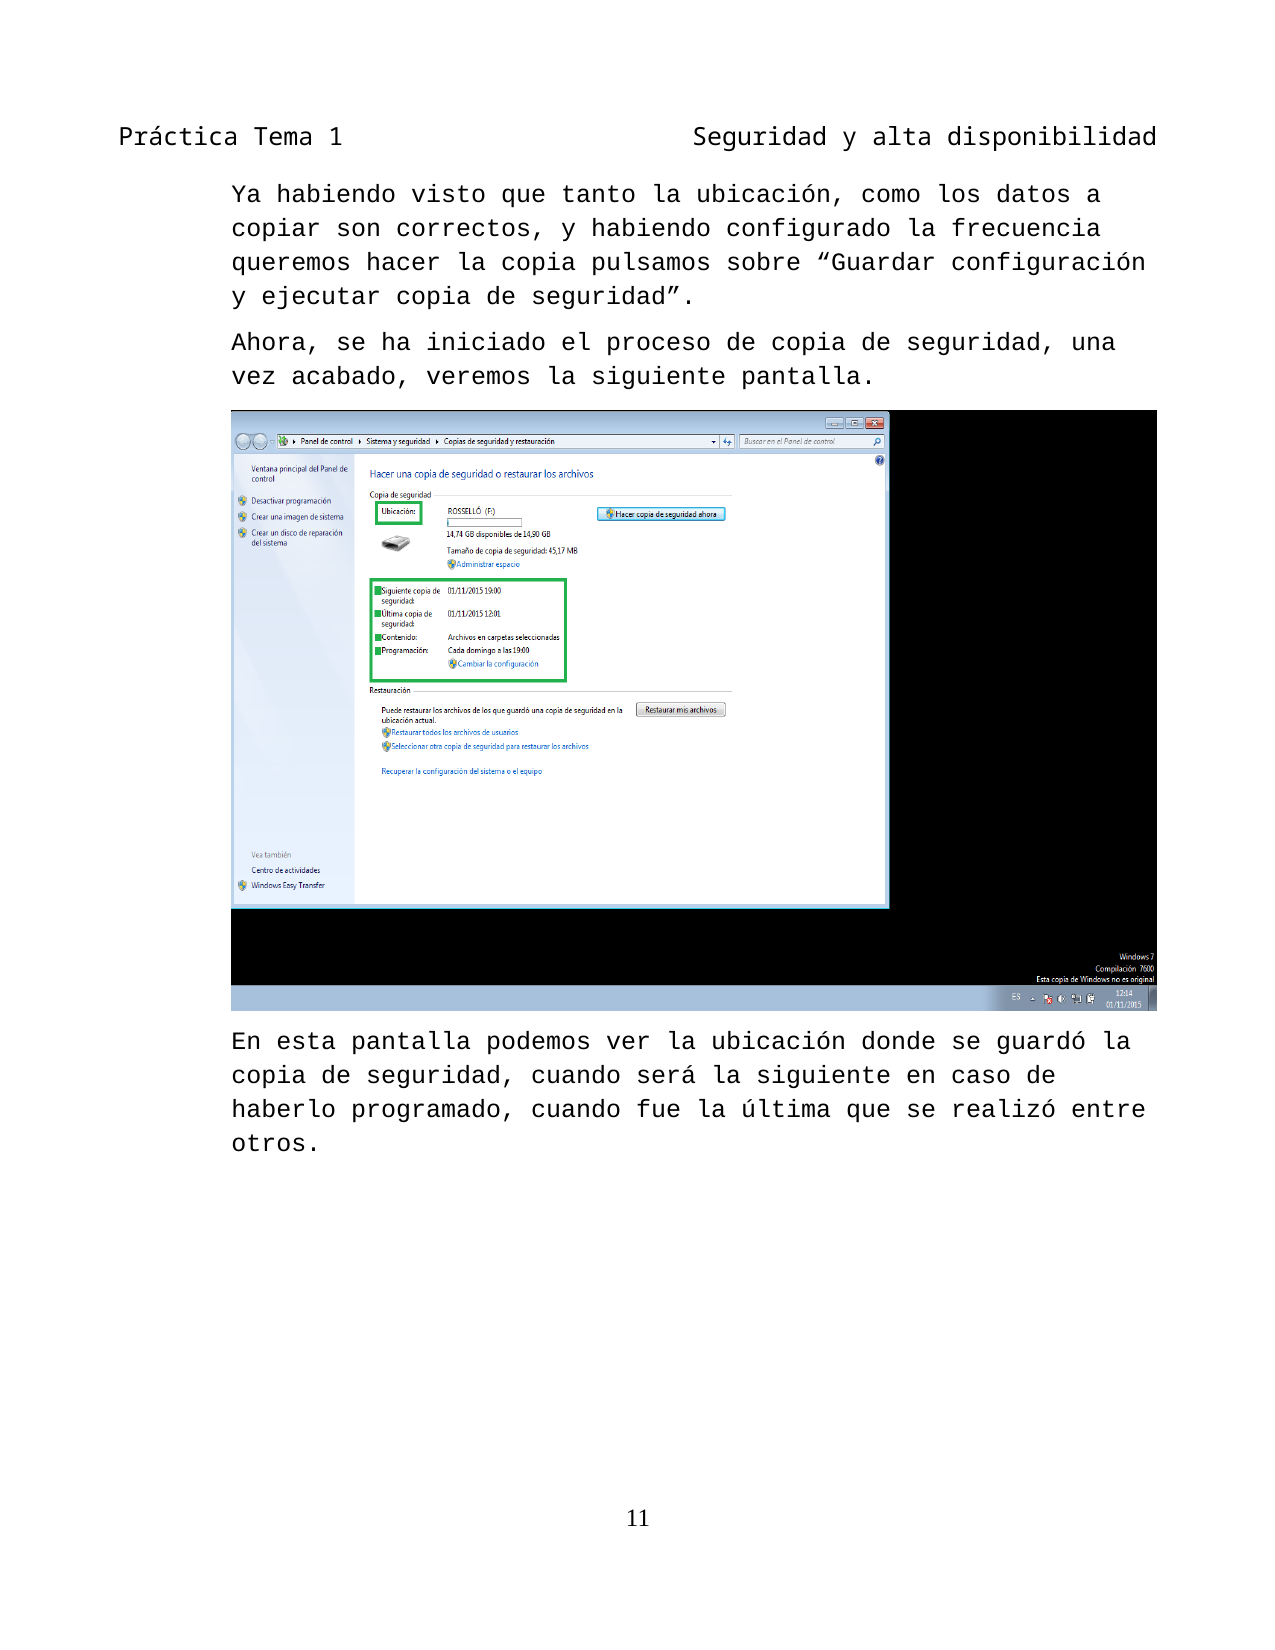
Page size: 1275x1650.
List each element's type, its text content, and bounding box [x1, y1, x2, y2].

text Ya habiendo visto que tanto la ubicación, como los datos a copiar son correctos, y habiendo configurado la frecuencia queremos hacer la copia pulsamos sobre “Guardar configuración y ejecutar copia de seguridad”. [231, 182, 1157, 312]
text Ahora, se ha iniciado el proceso de copia de seguridad, una vez acabado, veremos la siguiente pantalla. [231, 330, 1157, 392]
picture [231, 410, 1157, 1011]
text En esta pantalla podemos ver la ubicación donde se guardó la copia de seguridad, cuando será la siguiente en caso de haberlo programado, cuando fue la última que se realizó entre otros. [231, 1028, 1157, 1158]
